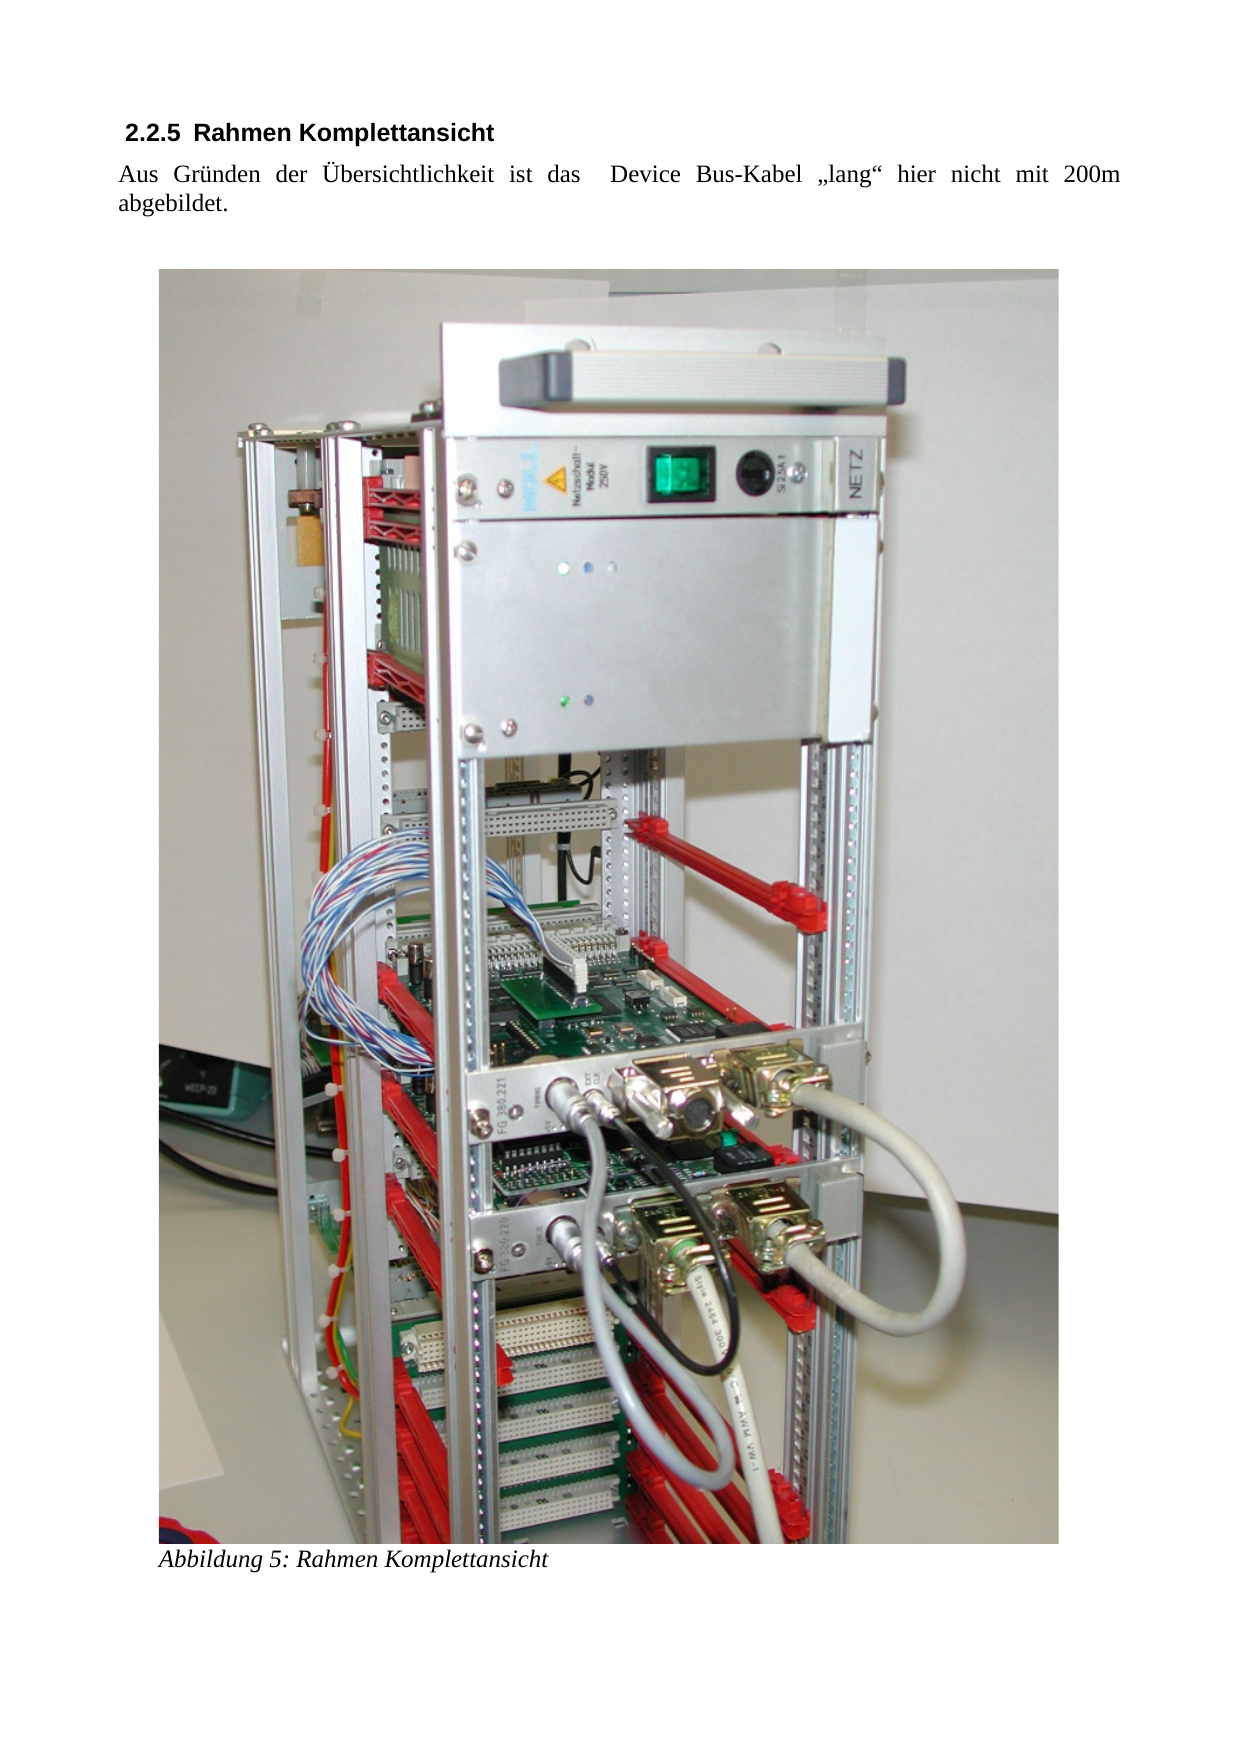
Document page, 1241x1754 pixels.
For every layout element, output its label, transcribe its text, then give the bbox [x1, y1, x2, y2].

text Aus Gründen der Übersichtlichkeit ist das Device Bus-Kabel „lang“ hier nicht mit 200m abgebildet. [118, 159, 1122, 217]
text Abbildung 5: Rahmen Komplettansicht [159, 1544, 1058, 1572]
subtitle Rahmen Komplettansicht [118, 118, 1122, 147]
picture [158, 269, 1059, 1544]
